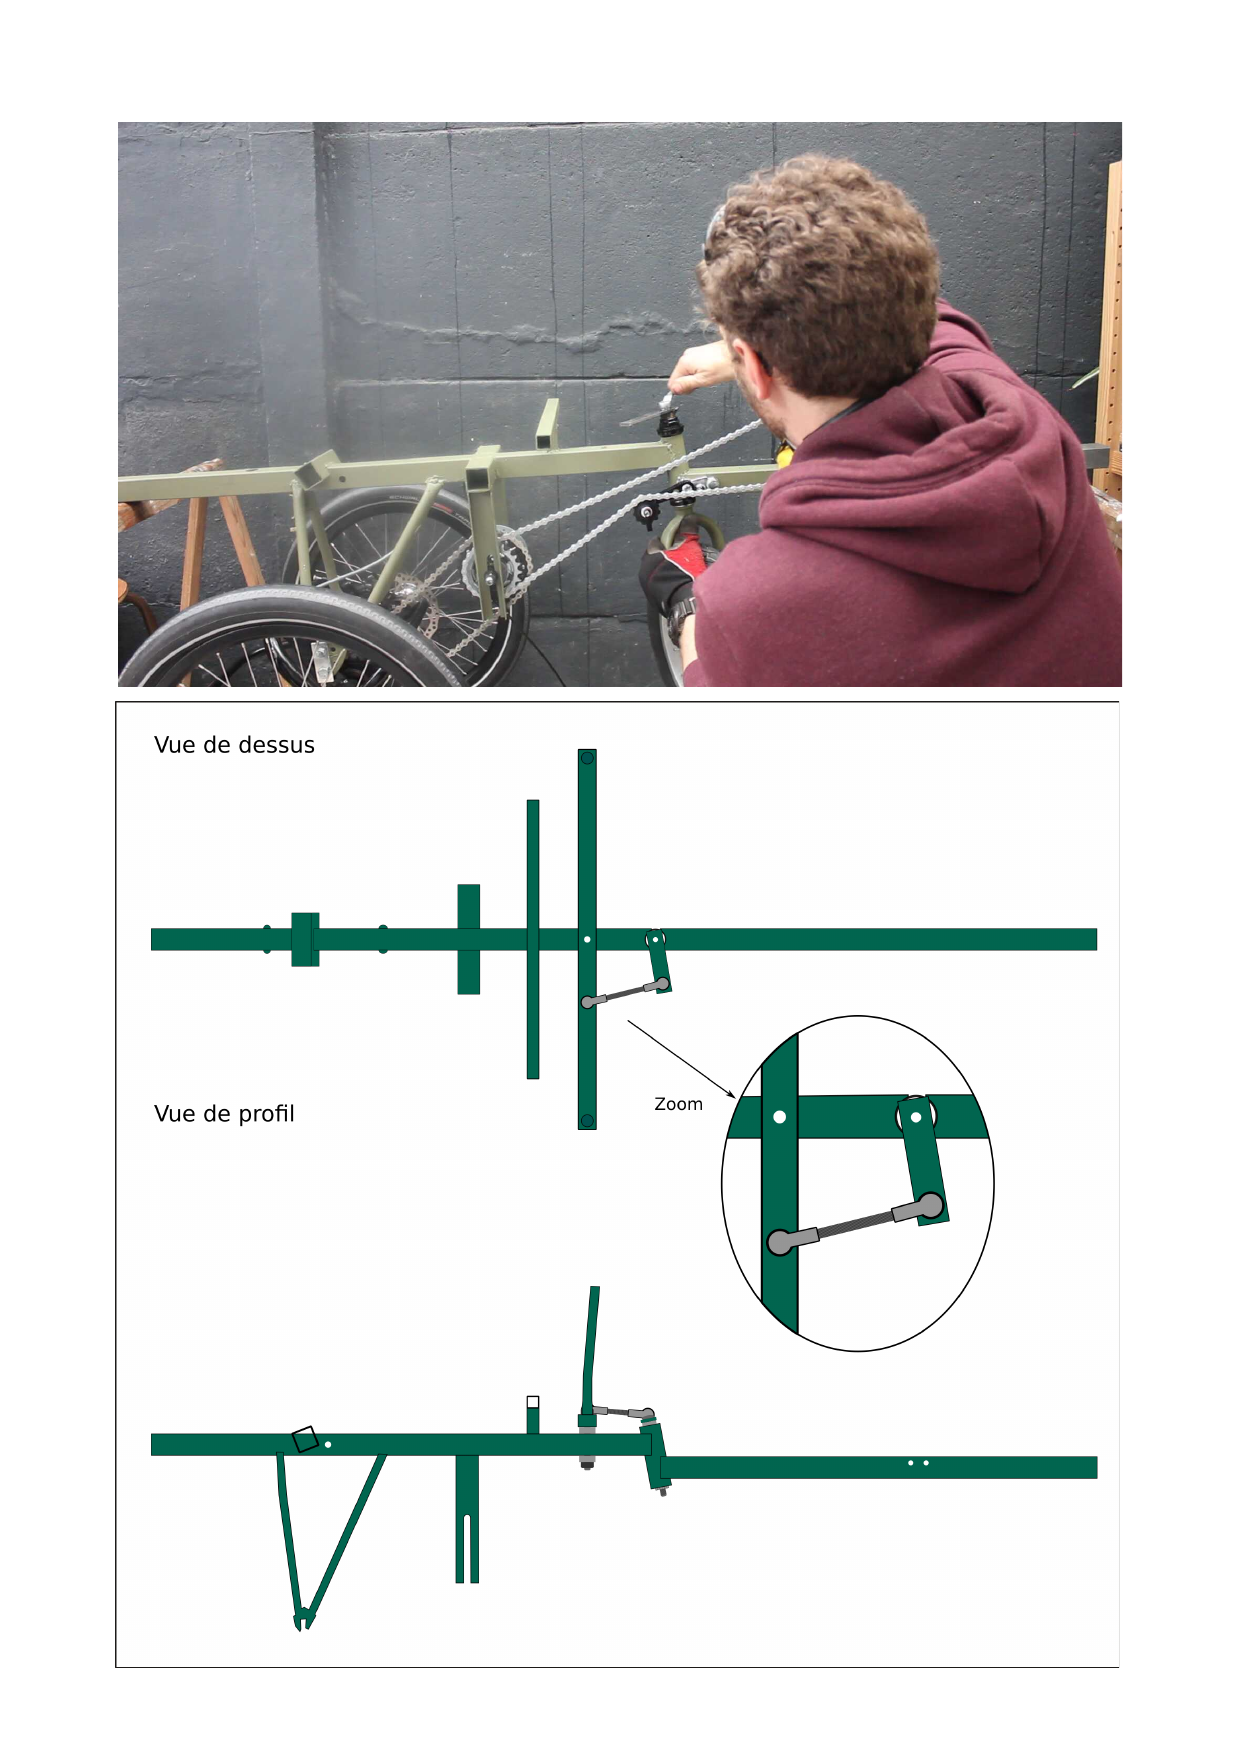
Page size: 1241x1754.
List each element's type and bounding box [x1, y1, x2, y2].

picture [115, 701, 1120, 1668]
picture [118, 122, 1123, 687]
